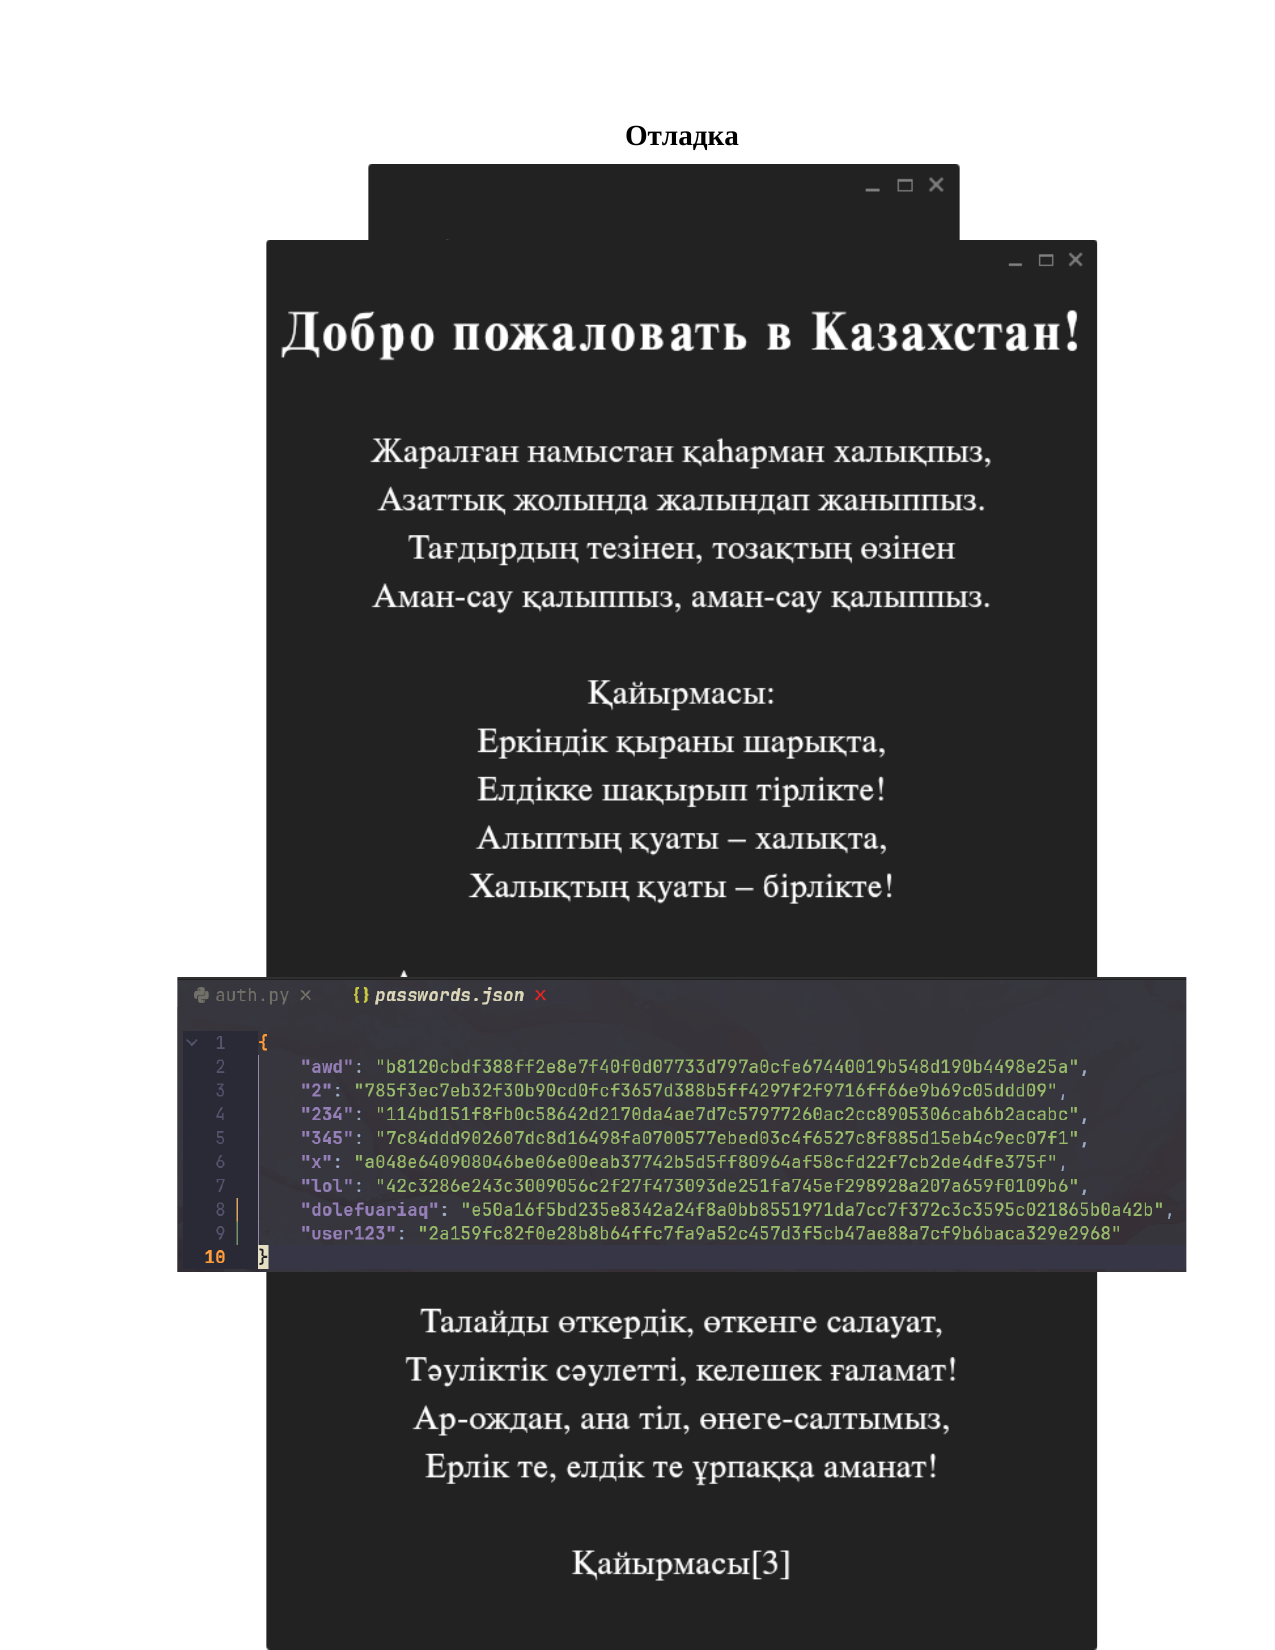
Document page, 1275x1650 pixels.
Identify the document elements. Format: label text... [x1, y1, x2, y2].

text Отладка [177, 118, 1186, 152]
picture [177, 164, 1187, 1650]
